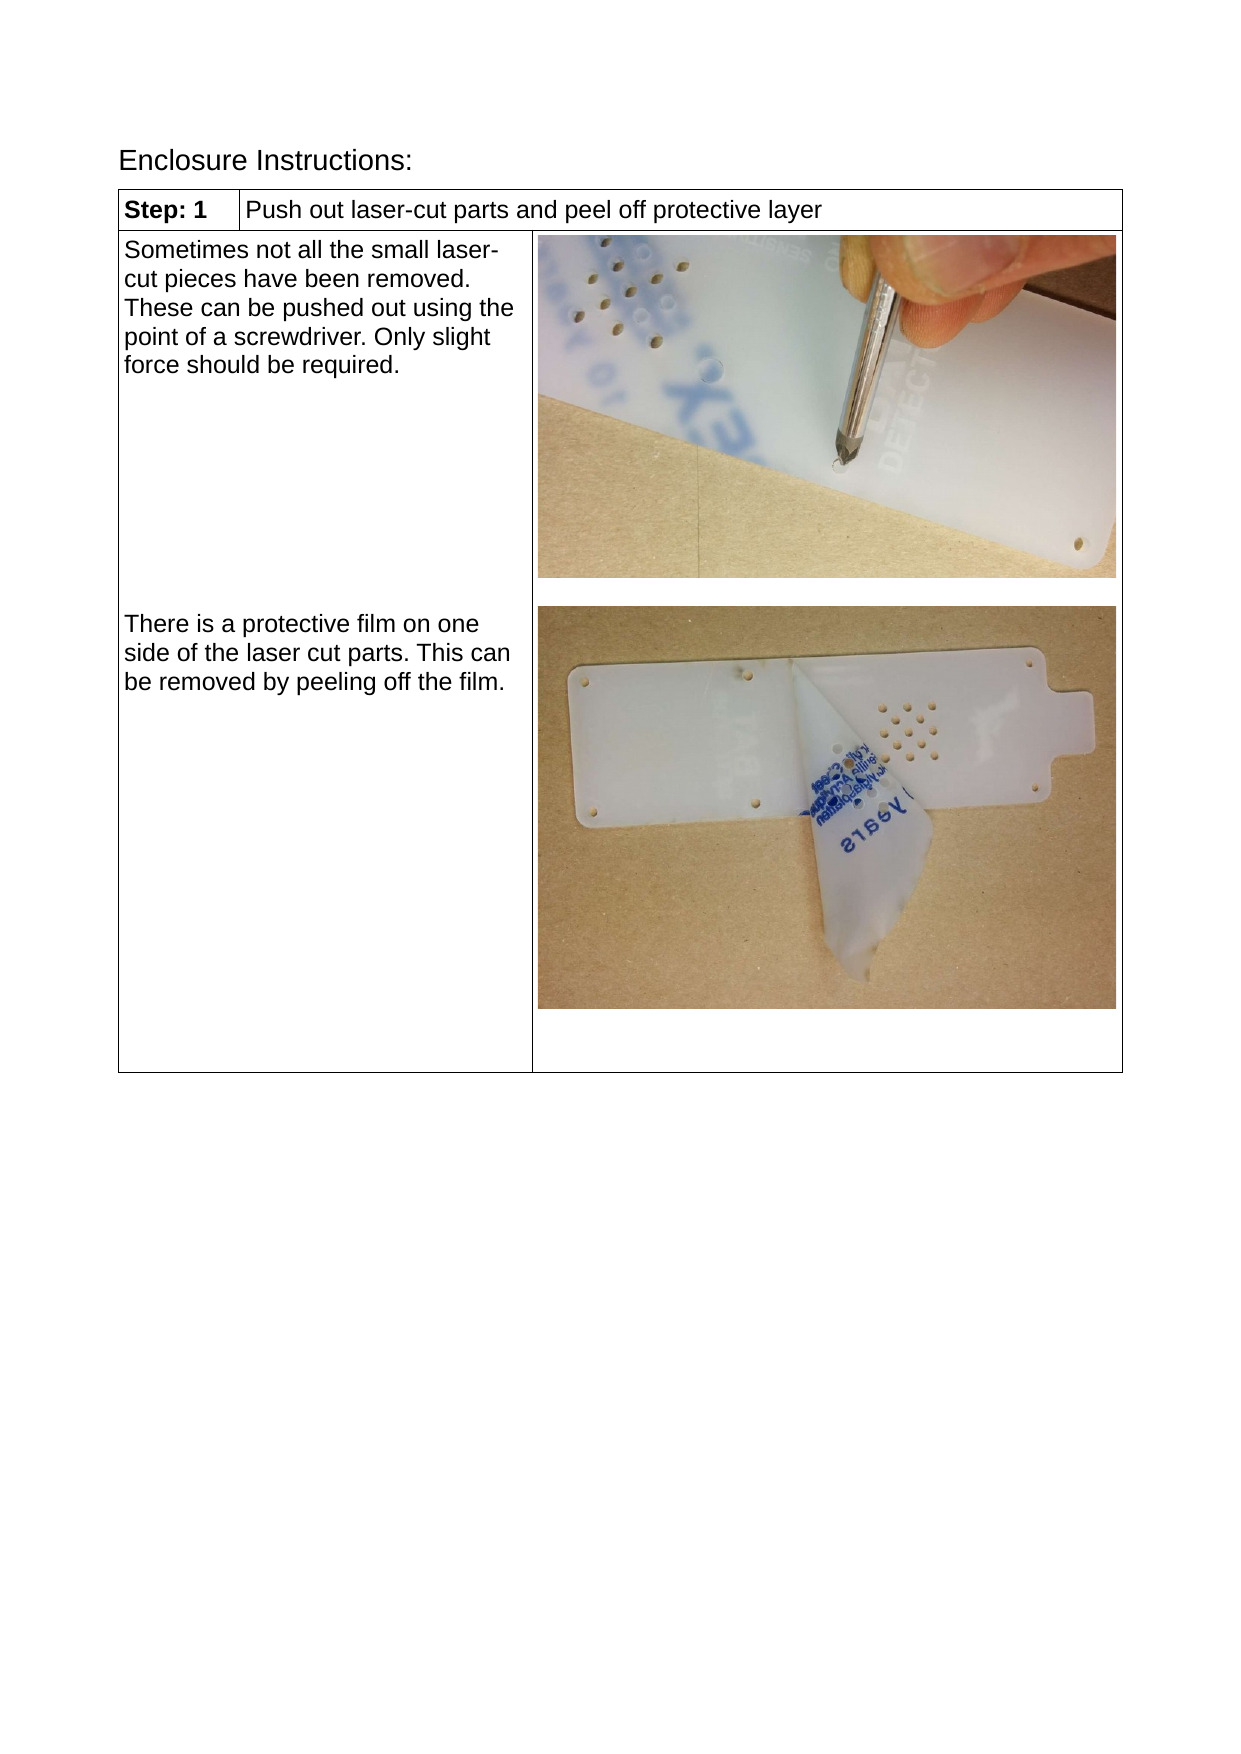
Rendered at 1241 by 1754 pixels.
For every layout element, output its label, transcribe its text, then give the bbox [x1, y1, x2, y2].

picture [537, 235, 1117, 578]
table_cell Sometimes not all the small laser-cut pieces have been removed. These can be pushed out using the point of a screwdriver. Only slight force should be required. There is a protective film on one side of the laser cut parts. This can be removed by peeling off the film. [119, 231, 532, 1072]
subtitle Enclosure Instructions: [118, 143, 1122, 177]
table_header Push out laser-cut parts and peel off protective layer [240, 190, 1122, 229]
table_header Step: 1 [119, 190, 239, 229]
picture [537, 606, 1117, 1009]
table_cell [533, 231, 1122, 1072]
